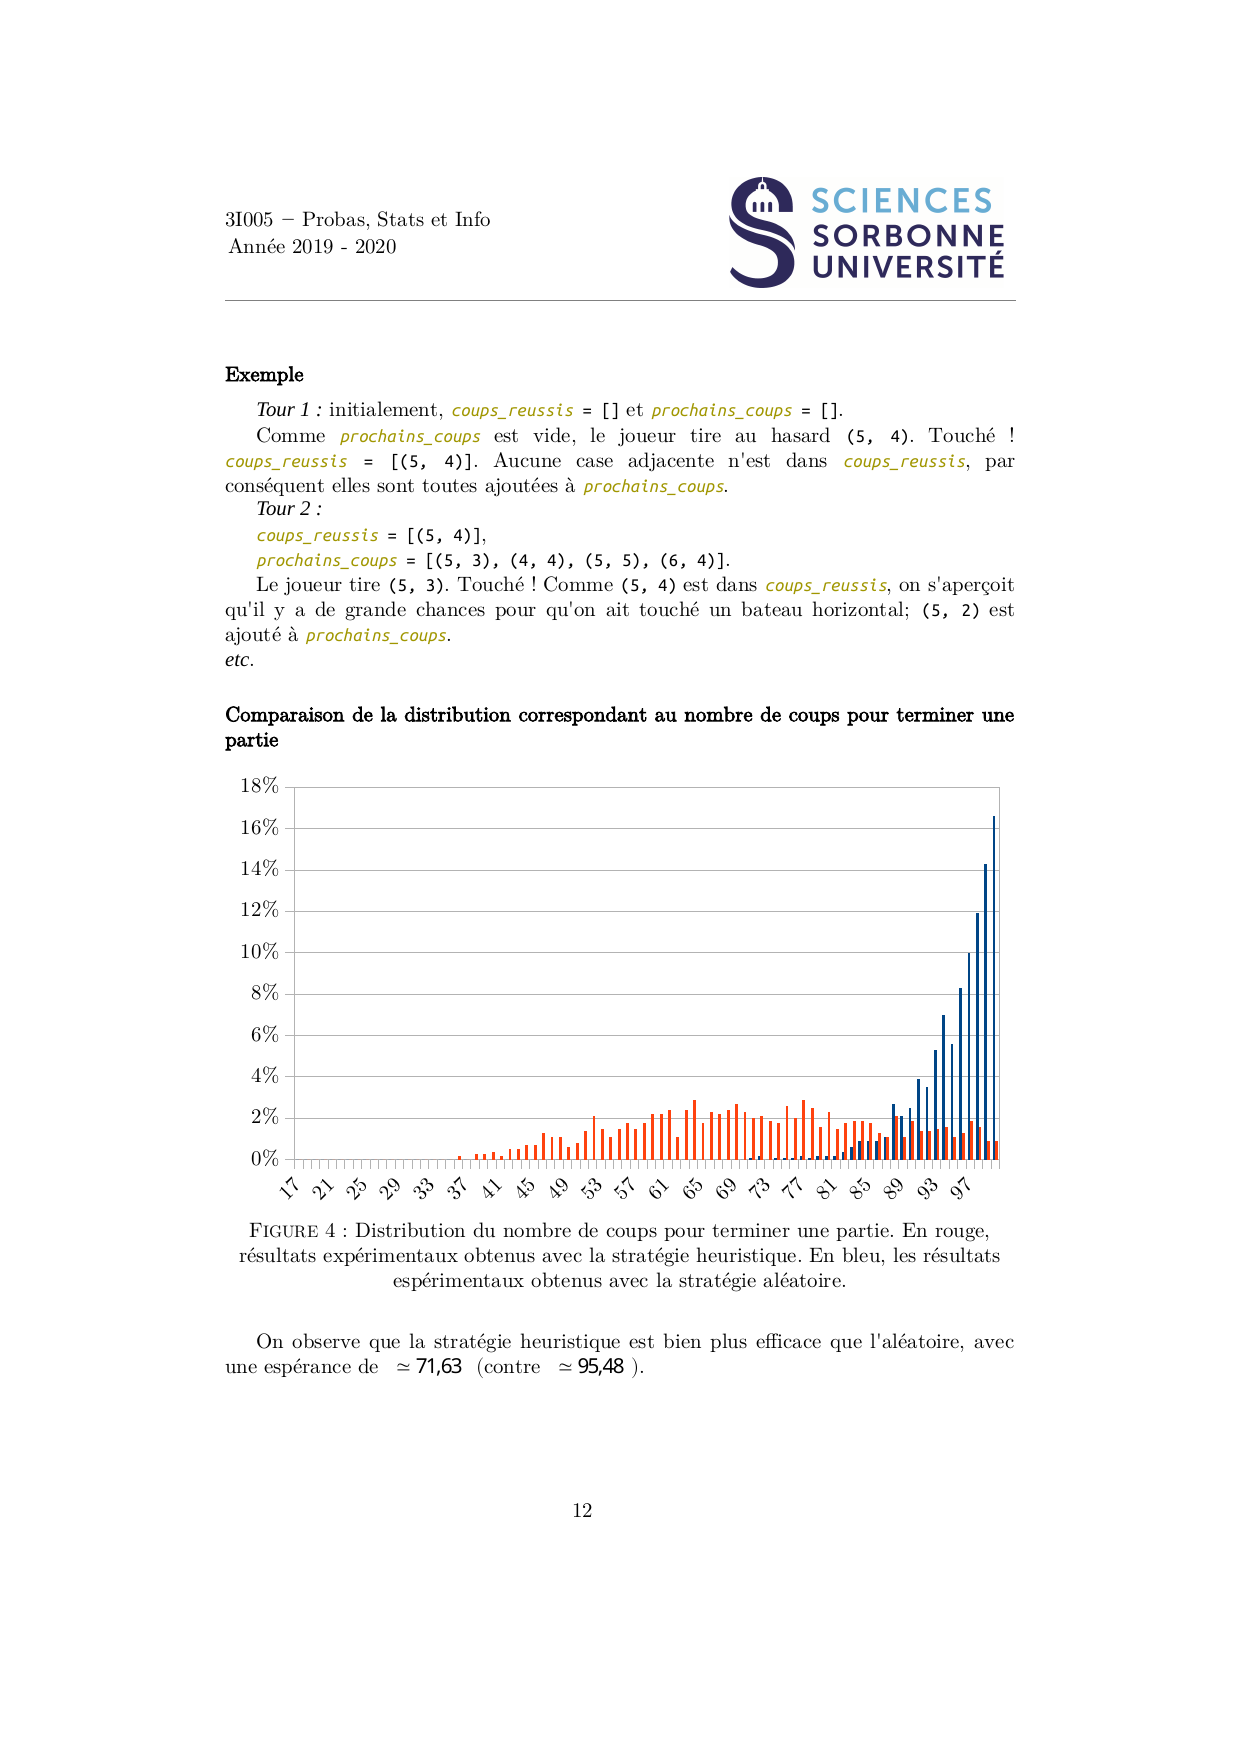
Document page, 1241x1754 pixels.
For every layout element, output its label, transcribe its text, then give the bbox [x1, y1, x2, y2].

text prochains_coups = [(5, 3), (4, 4), (5, 5), (6, 4)]. [225, 545, 1016, 570]
text Tour 2 : [225, 496, 1016, 520]
text Tour 1 : initialement, coups_reussis = [] et prochains_coups = []. [225, 396, 1016, 421]
subtitle Comparaison de la distribution correspondant au nombre de coups pour terminer une partie [225, 700, 1016, 750]
text On observe que la stratégie heuristique est bien plus eﬀicace que l'aléatoire, avec une espérance de (contre ). [225, 1291, 1016, 1379]
picture [729, 177, 1004, 288]
text etc. [225, 645, 1016, 671]
text Figure 4 : Distribution du nombre de coups pour terminer une partie. En rouge, résultats expérimentaux obtenus avec la stratégie heuristique. En bleu, les résultats espérimentaux obtenus avec la stratégie aléatoire. [225, 1214, 1016, 1291]
text Comme prochains_coups est vide, le joueur tire au hasard (5, 4). Touché ! coups_reussis = [(5, 4)]. Aucune case adjacente n'est dans coups_reussis, par conséquent elles sont toutes ajoutées à prochains_coups. [225, 421, 1016, 496]
subtitle Exemple [225, 360, 1016, 385]
text Le joueur tire (5, 3). Touché ! Comme (5, 4) est dans coups_reussis, on s'aperçoit qu'il y a de grande chances pour qu'on ait touché un bateau horizontal; (5, 2) est ajouté à prochains_coups. [225, 570, 1016, 645]
text coups_reussis = [(5, 4)], [225, 520, 1016, 545]
